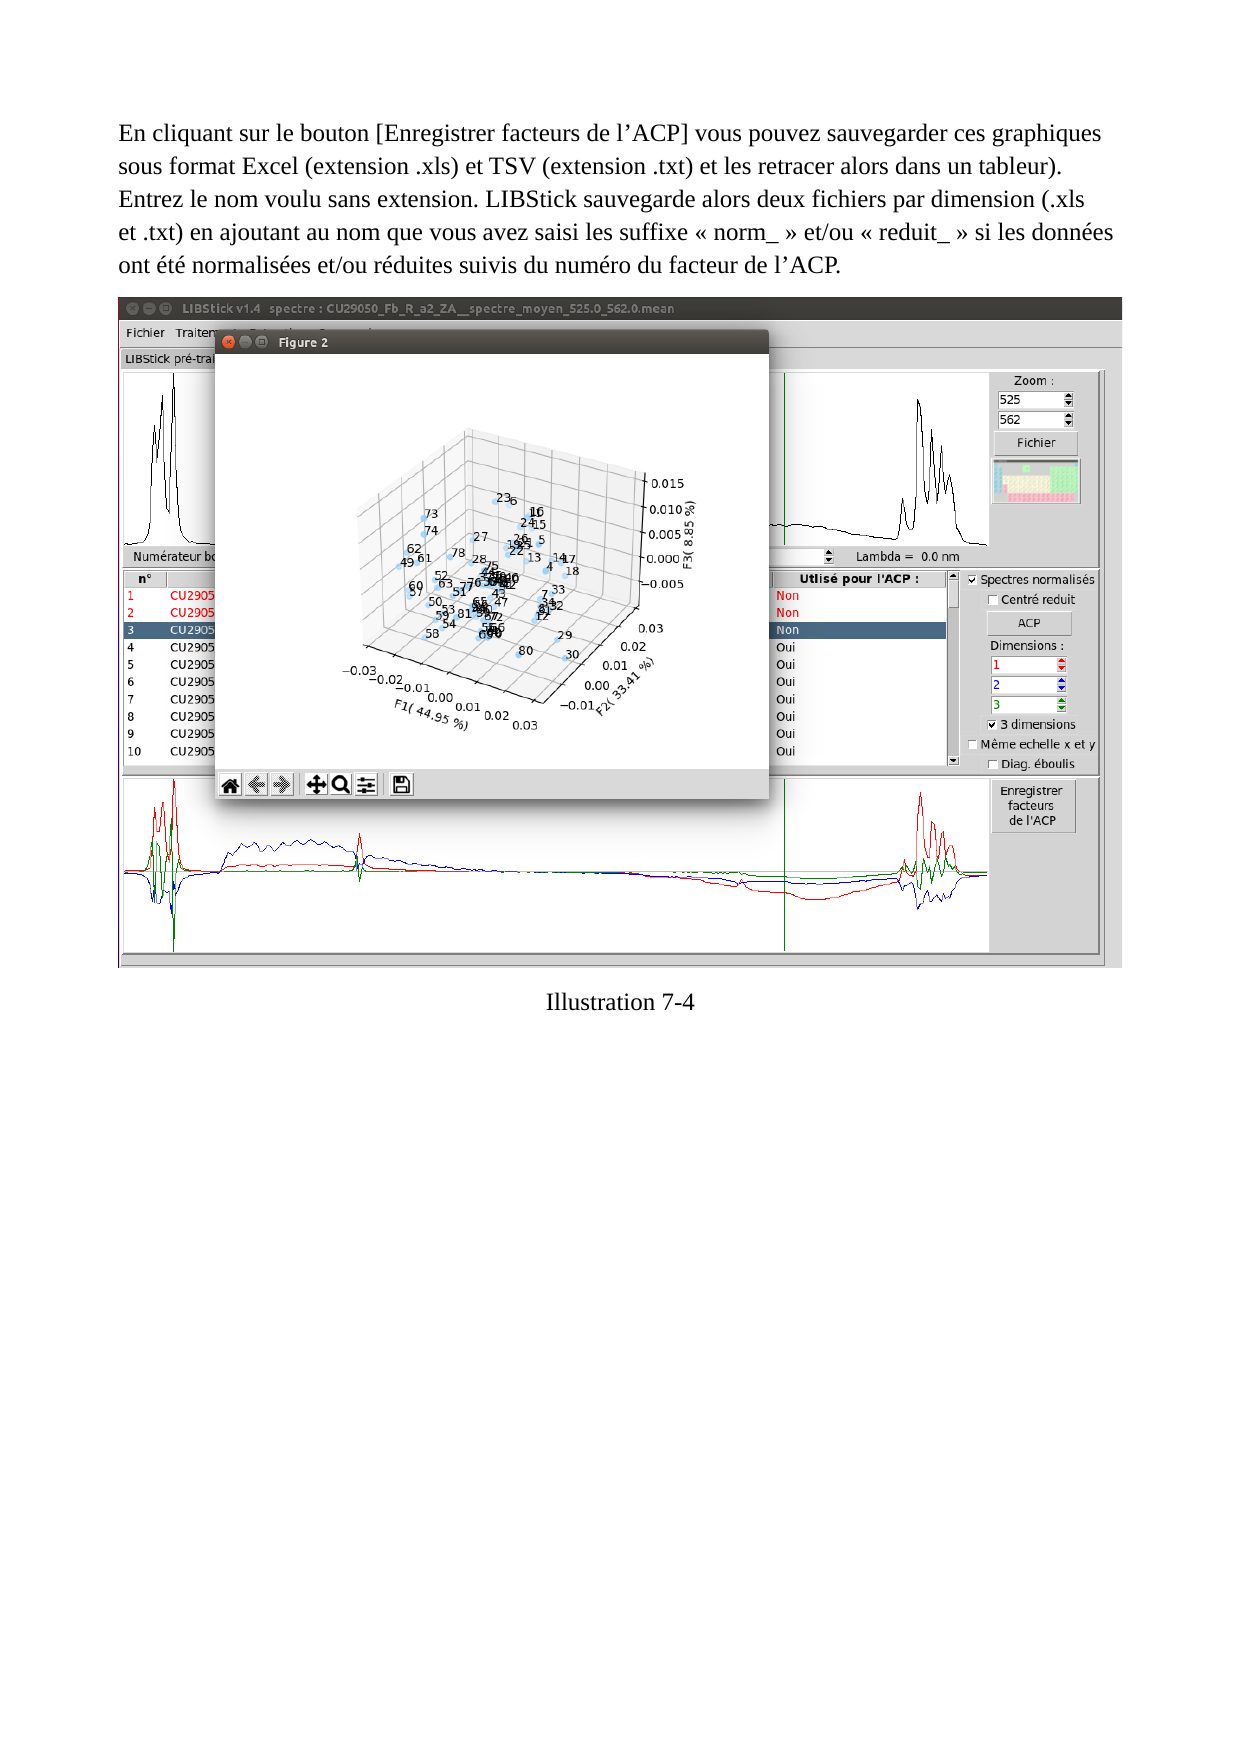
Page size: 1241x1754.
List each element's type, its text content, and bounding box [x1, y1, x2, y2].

text En cliquant sur le bouton [Enregistrer facteurs de l’ACP] vous pouvez sauvegarder ces graphiques sous format Excel (extension .xls) et TSV (extension .txt) et les retracer alors dans un tableur). Entrez le nom voulu sans extension. LIBStick sauvegarde alors deux fichiers par dimension (.xls et .txt) en ajoutant au nom que vous avez saisi les suffixe « norm_ » et/ou « reduit_ » si les données ont été normalisées et/ou réduites suivis du numéro du facteur de l’ACP. [118, 118, 1122, 279]
text Illustration 7-4 [118, 987, 1122, 1016]
picture [118, 297, 1123, 968]
